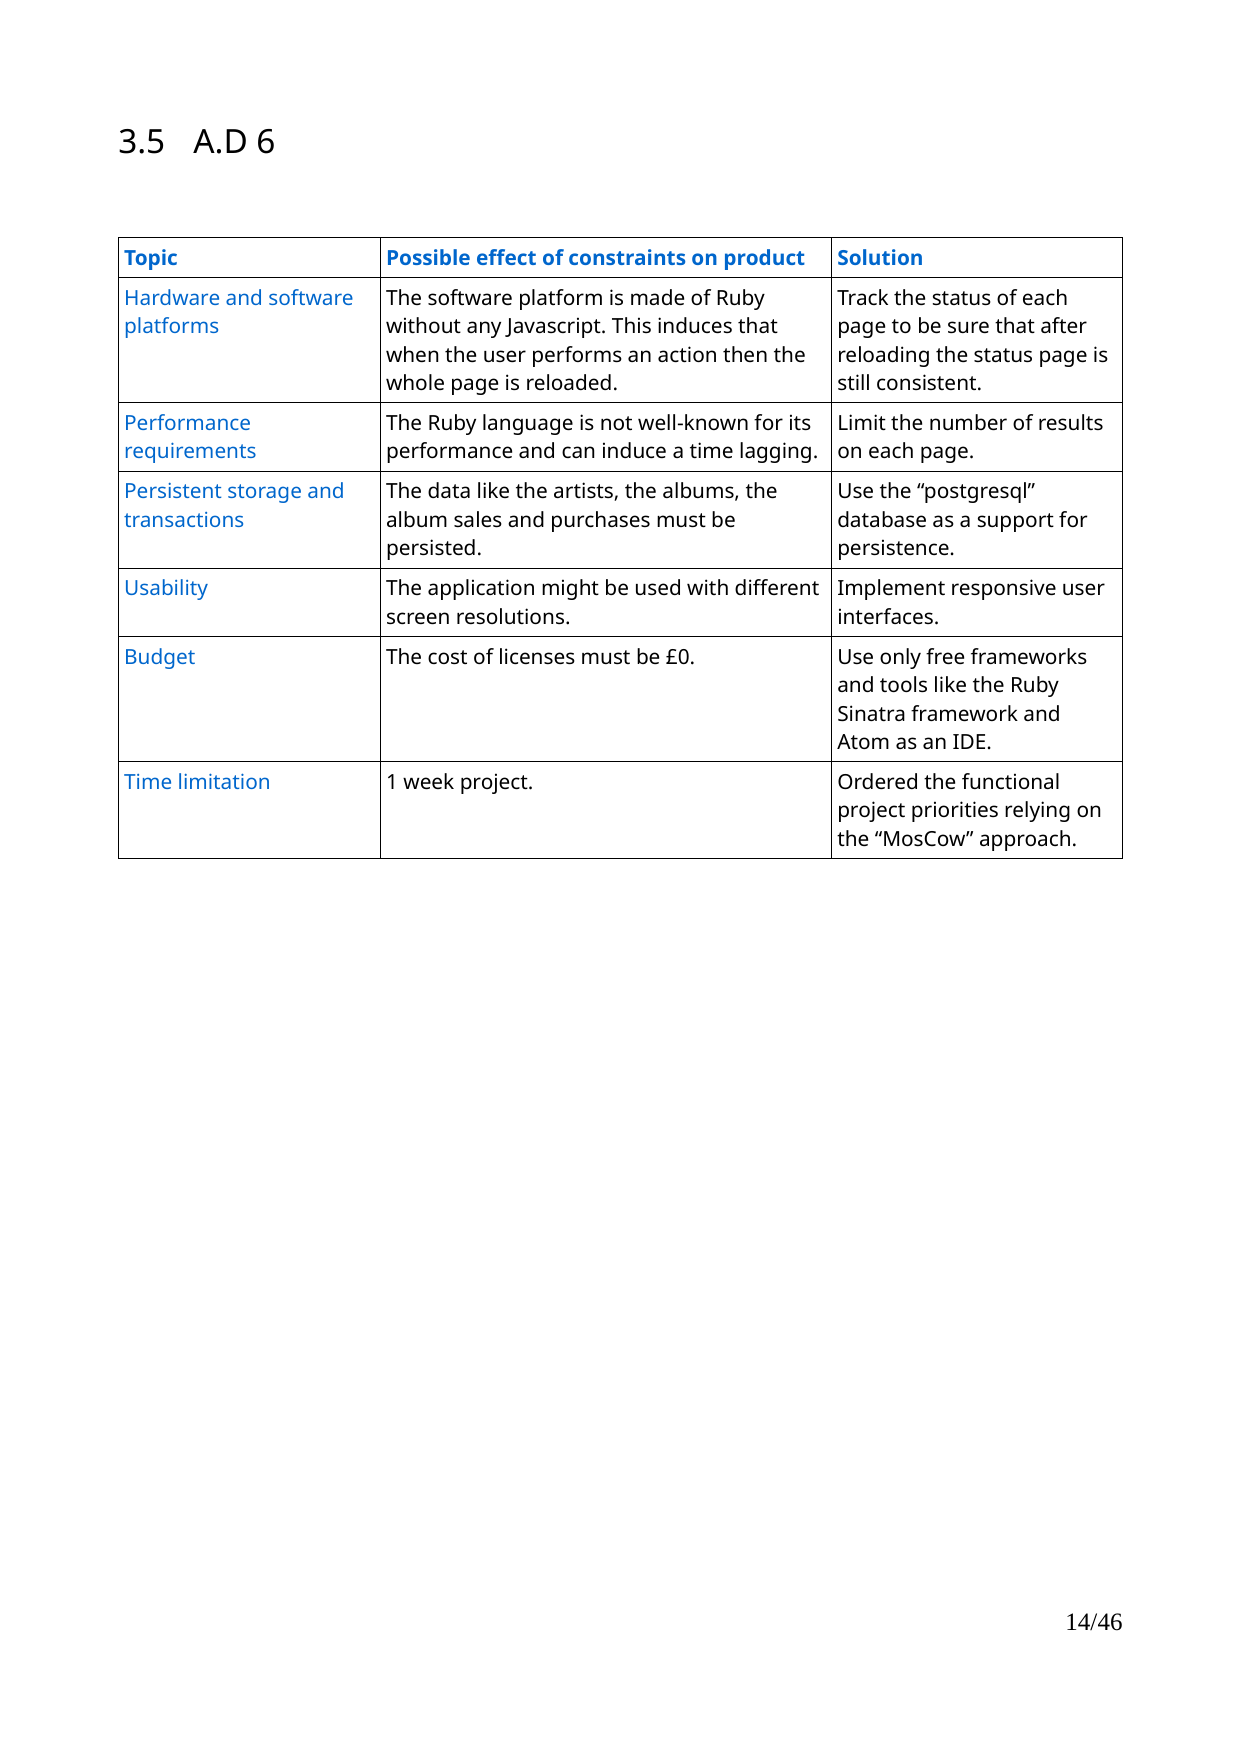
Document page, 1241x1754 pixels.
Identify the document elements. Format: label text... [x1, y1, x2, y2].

table_header Possible effect of constraints on product [381, 238, 831, 277]
title A.D 6 [118, 118, 1122, 163]
table_cell Ordered the functional project priorities relying on the “MosCow” approach. [832, 762, 1122, 858]
table_cell The application might be used with different screen resolutions. [381, 569, 831, 636]
table_cell Track the status of each page to be sure that after reloading the status page is still consistent. [832, 278, 1122, 402]
table_cell Use the “postgresql” database as a support for persistence. [832, 472, 1122, 568]
table_cell Implement responsive user interfaces. [832, 569, 1122, 636]
table_header Topic [119, 238, 380, 277]
table_cell Hardware and software platforms [119, 278, 380, 402]
table_cell Persistent storage and transactions [119, 472, 380, 568]
table_cell The data like the artists, the albums, the album sales and purchases must be persisted. [381, 472, 831, 568]
table_cell Performance requirements [119, 403, 380, 471]
table_cell The cost of licenses must be £0. [381, 637, 831, 761]
table_cell 1 week project. [381, 762, 831, 858]
table_cell The software platform is made of Ruby without any Javascript. This induces that when the user performs an action then the whole page is reloaded. [381, 278, 831, 402]
table_cell Limit the number of results on each page. [832, 403, 1122, 471]
table_cell Usability [119, 569, 380, 636]
table_cell Time limitation [119, 762, 380, 858]
table_header Solution [832, 238, 1122, 277]
table_cell Use only free frameworks and tools like the Ruby Sinatra framework and Atom as an IDE. [832, 637, 1122, 761]
table_cell The Ruby language is not well-known for its performance and can induce a time lagging. [381, 403, 831, 471]
table_cell Budget [119, 637, 380, 761]
